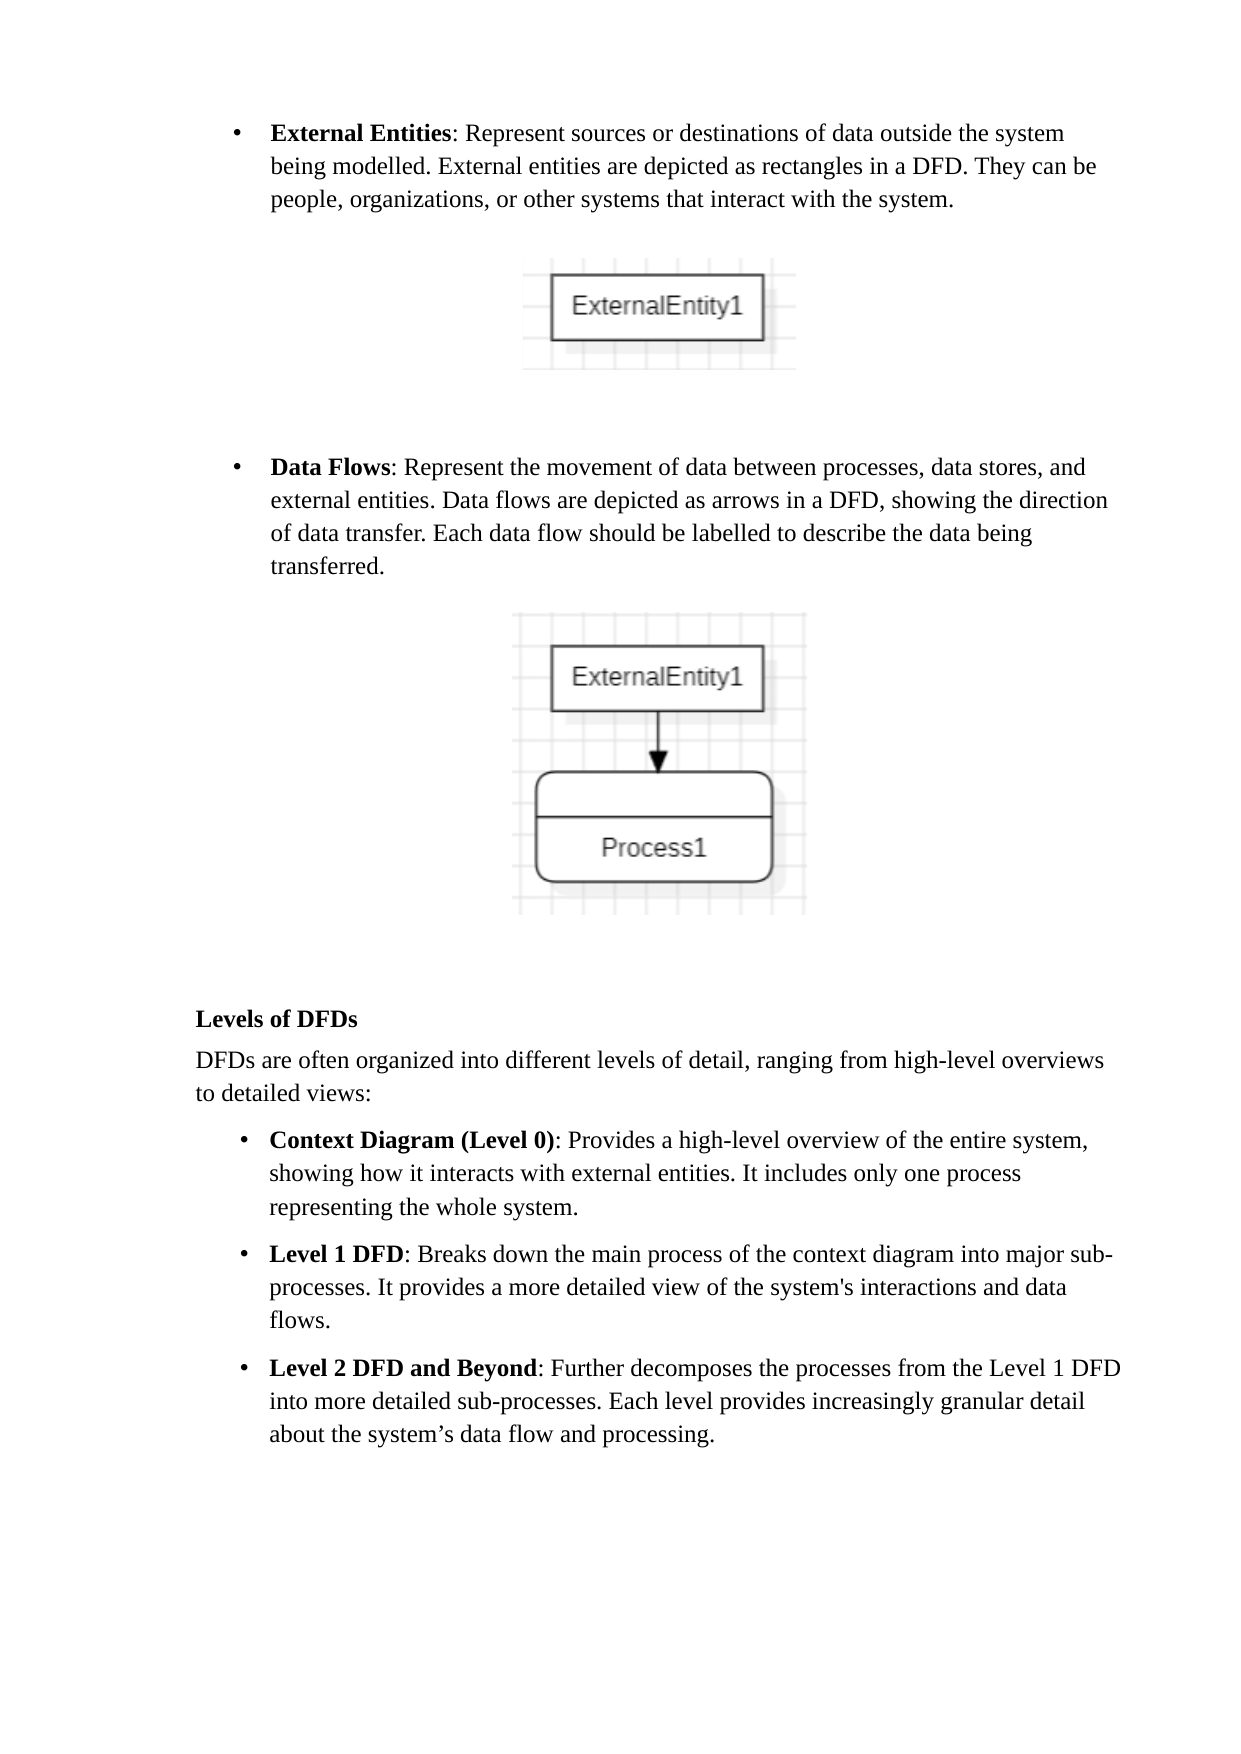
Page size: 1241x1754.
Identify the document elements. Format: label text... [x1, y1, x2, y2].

list Level 2 DFD and Beyond: Further decomposes the processes from the Level 1 DFD into more detailed sub-processes. Each level provides increasingly granular detail about the system’s data flow and processing. [240, 1353, 1123, 1448]
picture [522, 258, 797, 370]
subtitle Levels of DFDs [195, 1004, 1123, 1032]
text DFDs are often organized into different levels of detail, ranging from high-level overviews to detailed views: [195, 1045, 1123, 1107]
list Context Diagram (Level 0): Provides a high-level overview of the entire system, showing how it interacts with external entities. It includes only one process representing the whole system. [240, 1126, 1123, 1220]
list Level 1 DFD: Breaks down the main process of the context diagram into major sub-processes. It provides a more detailed view of the system's interactions and data flows. [240, 1239, 1123, 1334]
list External Entities: Represent sources or destinations of data outside the system being modelled. External entities are depicted as rectangles in a DFD. They can be people, organizations, or other systems that interact with the system. [233, 118, 1123, 213]
list Data Flows: Represent the movement of data between processes, data stores, and external entities. Data flows are depicted as arrows in a DFD, showing the direction of data transfer. Each data flow should be labelled to describe the data being transferred. [233, 452, 1123, 580]
picture [511, 612, 808, 915]
